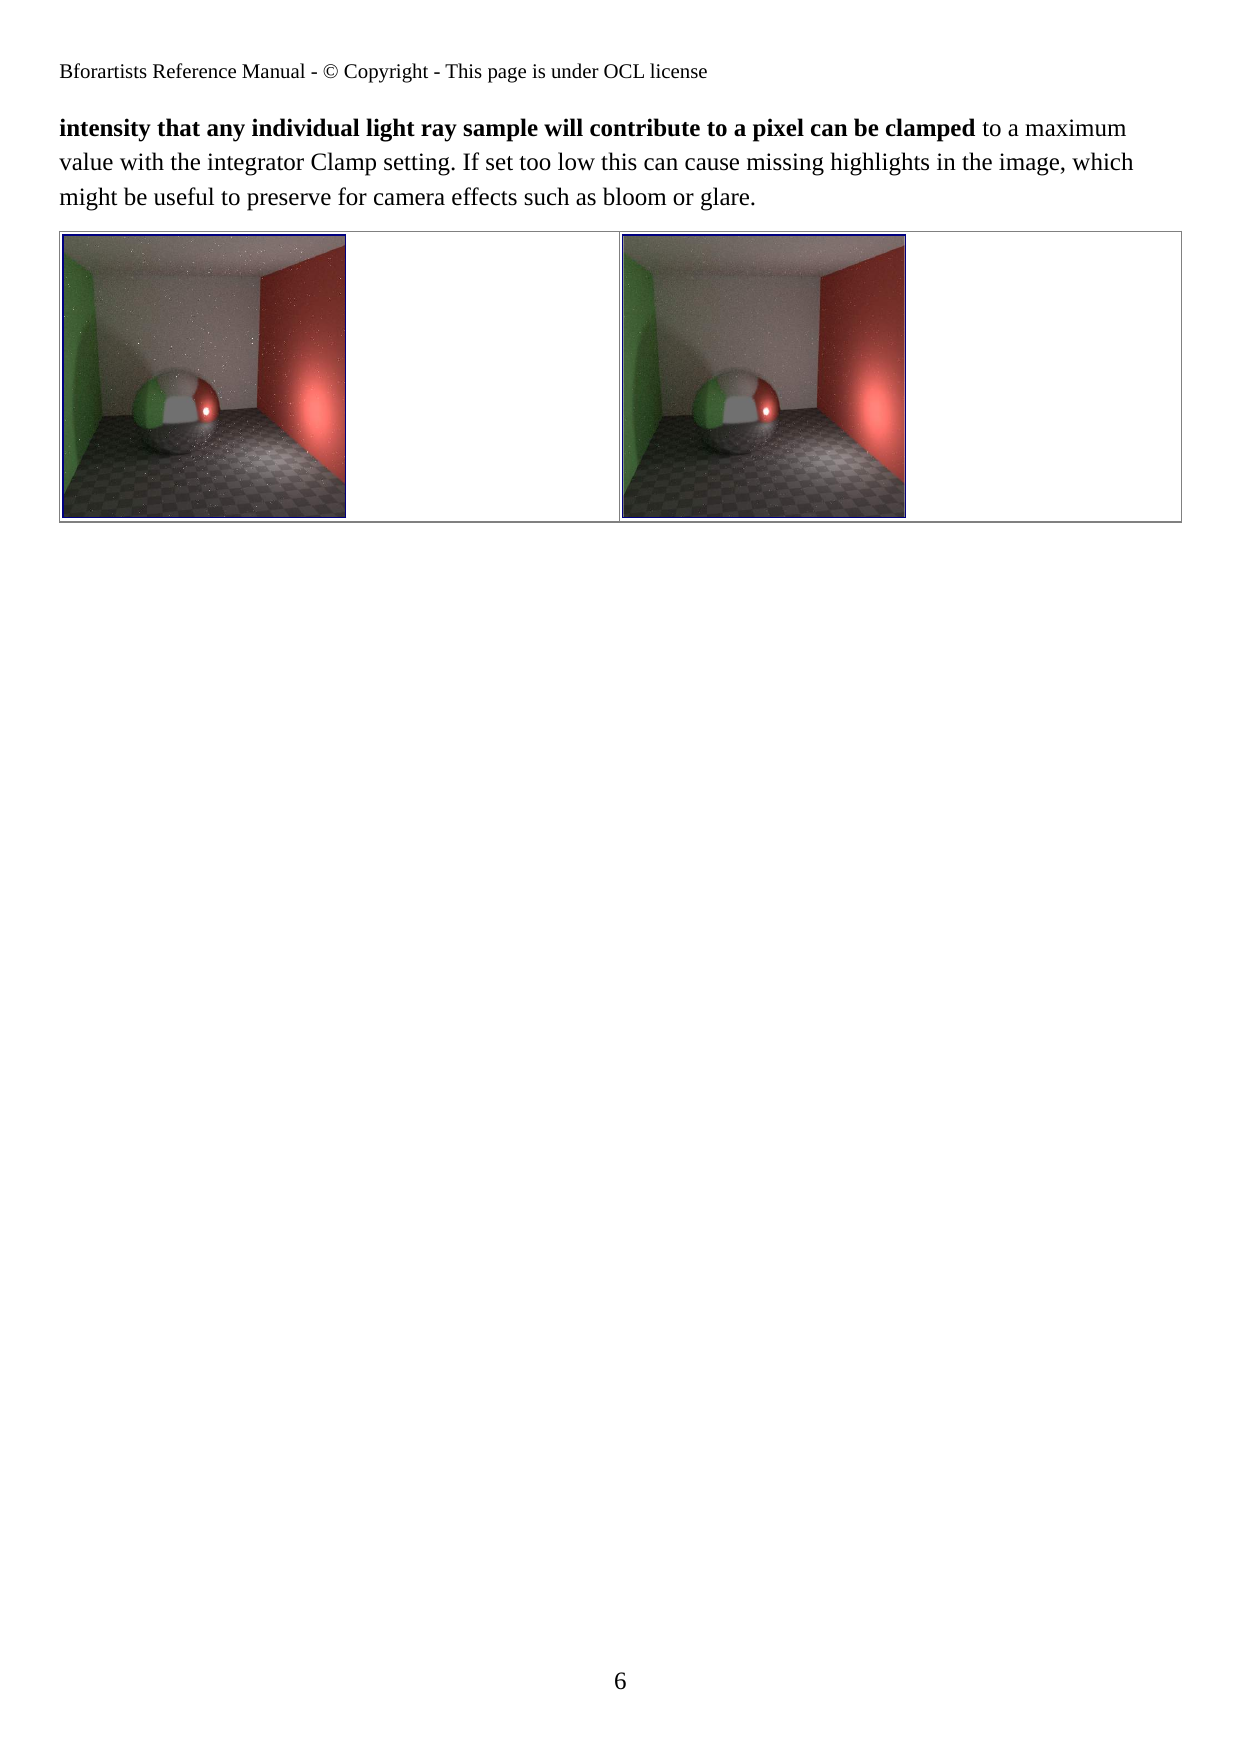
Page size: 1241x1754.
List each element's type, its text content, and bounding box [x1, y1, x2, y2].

table_header [60, 232, 619, 521]
table_header [620, 232, 1181, 521]
text intensity that any individual light ray sample will contribute to a pixel can be clamped to a maximum value with the integrator Clamp setting. If set too low this can cause missing highlights in the image, which might be useful to preserve for camera effects such as bloom or glare. [59, 113, 1181, 210]
picture [623, 236, 905, 517]
picture [64, 236, 345, 517]
